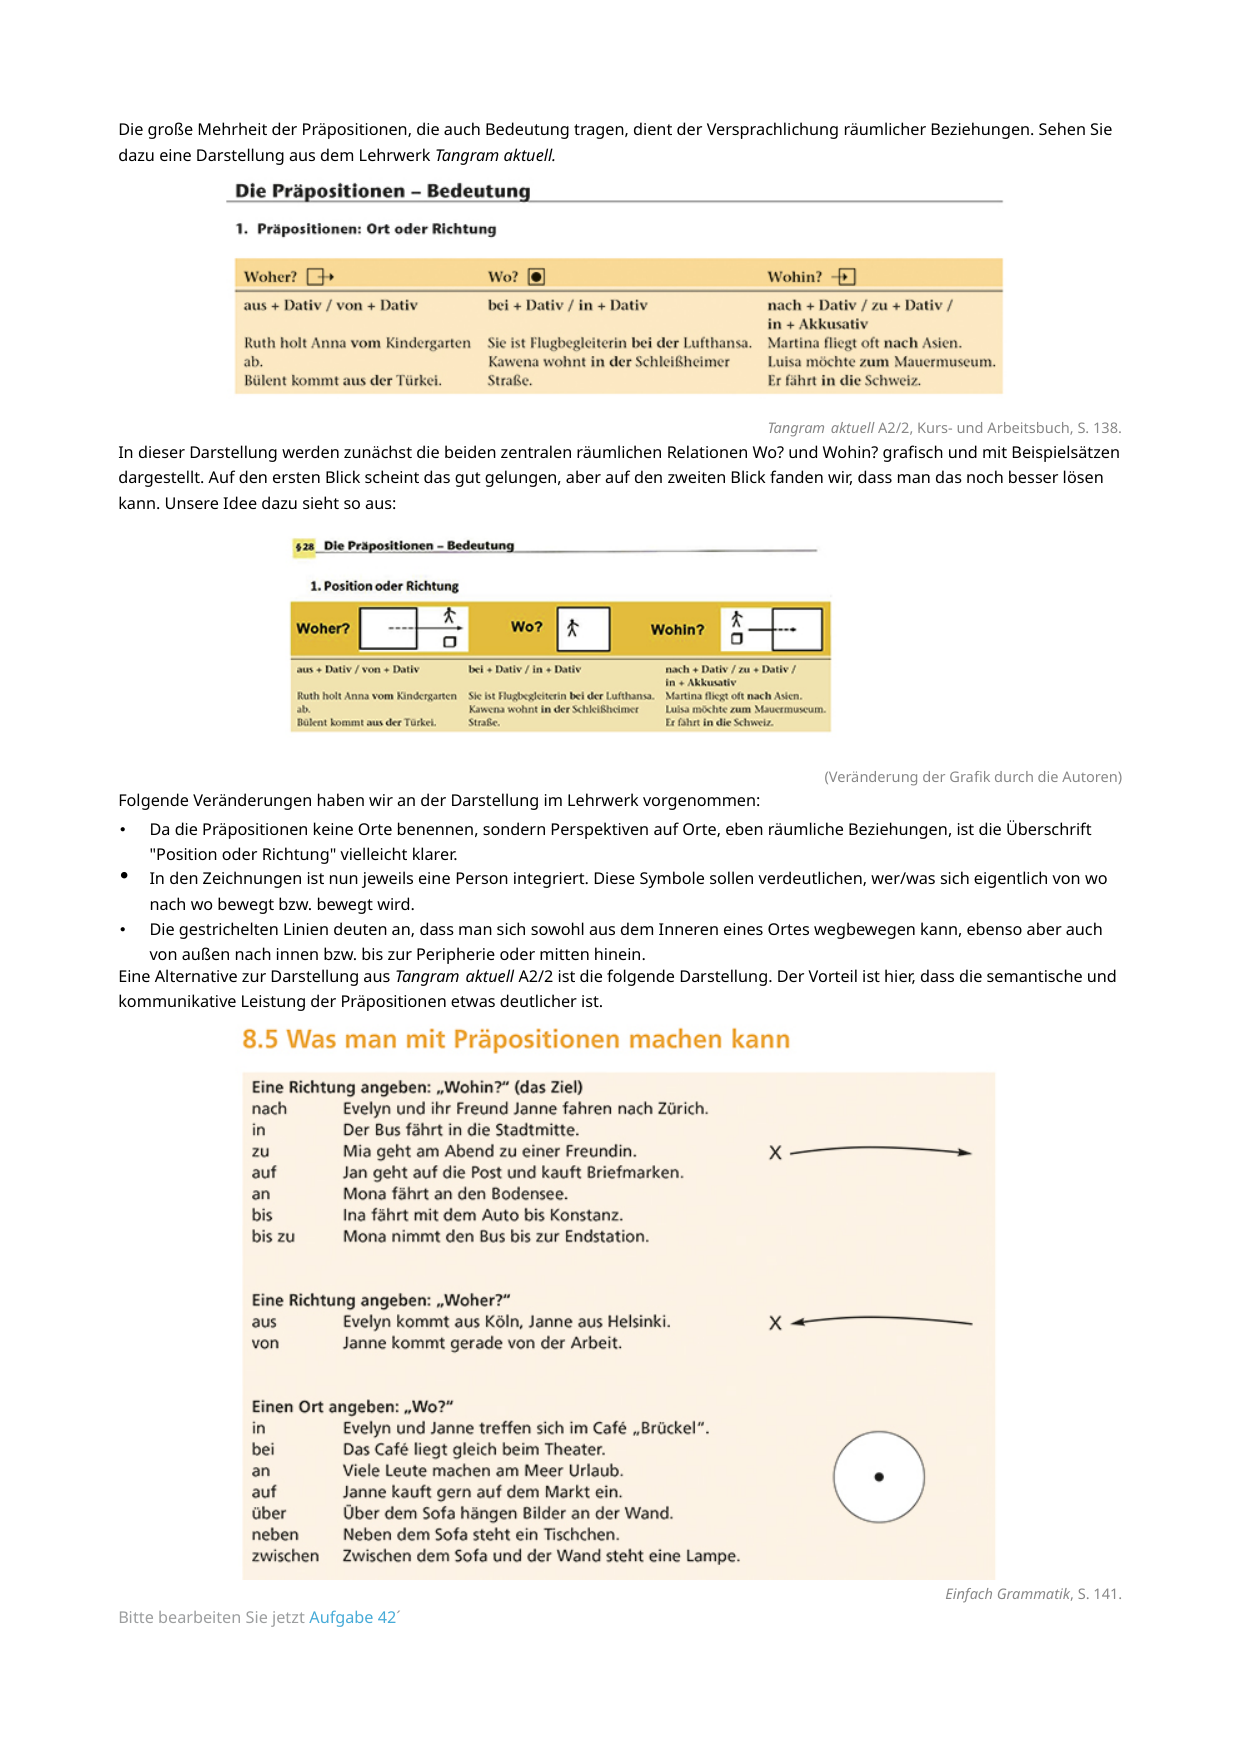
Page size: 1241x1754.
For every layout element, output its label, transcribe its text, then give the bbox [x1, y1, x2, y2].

text Folgende Veränderungen haben wir an der Darstellung im Lehrwerk vorgenommen: [118, 789, 1122, 812]
text In dieser Darstellung werden zunächst die beiden zentralen räumlichen Relationen Wo? und Wohin? grafisch und mit Beispielsätzen dargestellt. Auf den ersten Blick scheint das gut gelungen, aber auf den zweiten Blick fanden wir, dass man das noch besser lösen kann. Unsere Idee dazu sieht so aus: [118, 441, 1122, 514]
picture [226, 1015, 1014, 1580]
text (Veränderung der Grafik durch die Autoren) [118, 767, 1122, 786]
text Einfach Grammatik, S. 141. [118, 1584, 1122, 1603]
text Bitte bearbeiten Sie jetzt Aufgabe 42´ [118, 1606, 1122, 1629]
text Eine Alternative zur Darstellung aus Tangram aktuell A2/2 ist die folgende Darstellung. Der Vorteil ist hier, dass die semantische und kommunikative Leistung der Präpositionen etwas deutlicher ist. [118, 965, 1122, 1012]
list Da die Präpositionen keine Orte benennen, sondern Perspektiven auf Orte, eben räumliche Beziehungen, ist die Überschrift "Position oder Richtung" vielleicht klarer. [120, 815, 1122, 865]
text Die große Mehrheit der Präpositionen, die auch Bedeutung tragen, dient der Versprachlichung räumlicher Beziehungen. Sehen Sie dazu eine Darstellung aus dem Lehrwerk Tangram aktuell. [118, 118, 1122, 166]
list In den Zeichnungen ist nun jeweils eine Person integriert. Diese Symbole sollen verdeutlichen, wer/was sich eigentlich von wo nach wo bewegt bzw. bewegt wird. [120, 865, 1122, 915]
list Die gestrichelten Linien deuten an, dass man sich sowohl aus dem Inneren eines Ortes wegbewegen kann, ebenso aber auch von außen nach innen bzw. bis zur Peripherie oder mitten hinein. [120, 915, 1122, 965]
text Tangram aktuell A2/2, Kurs- und Arbeitsbuch, S. 138. [118, 418, 1122, 438]
picture [226, 168, 1014, 414]
picture [226, 517, 1014, 763]
